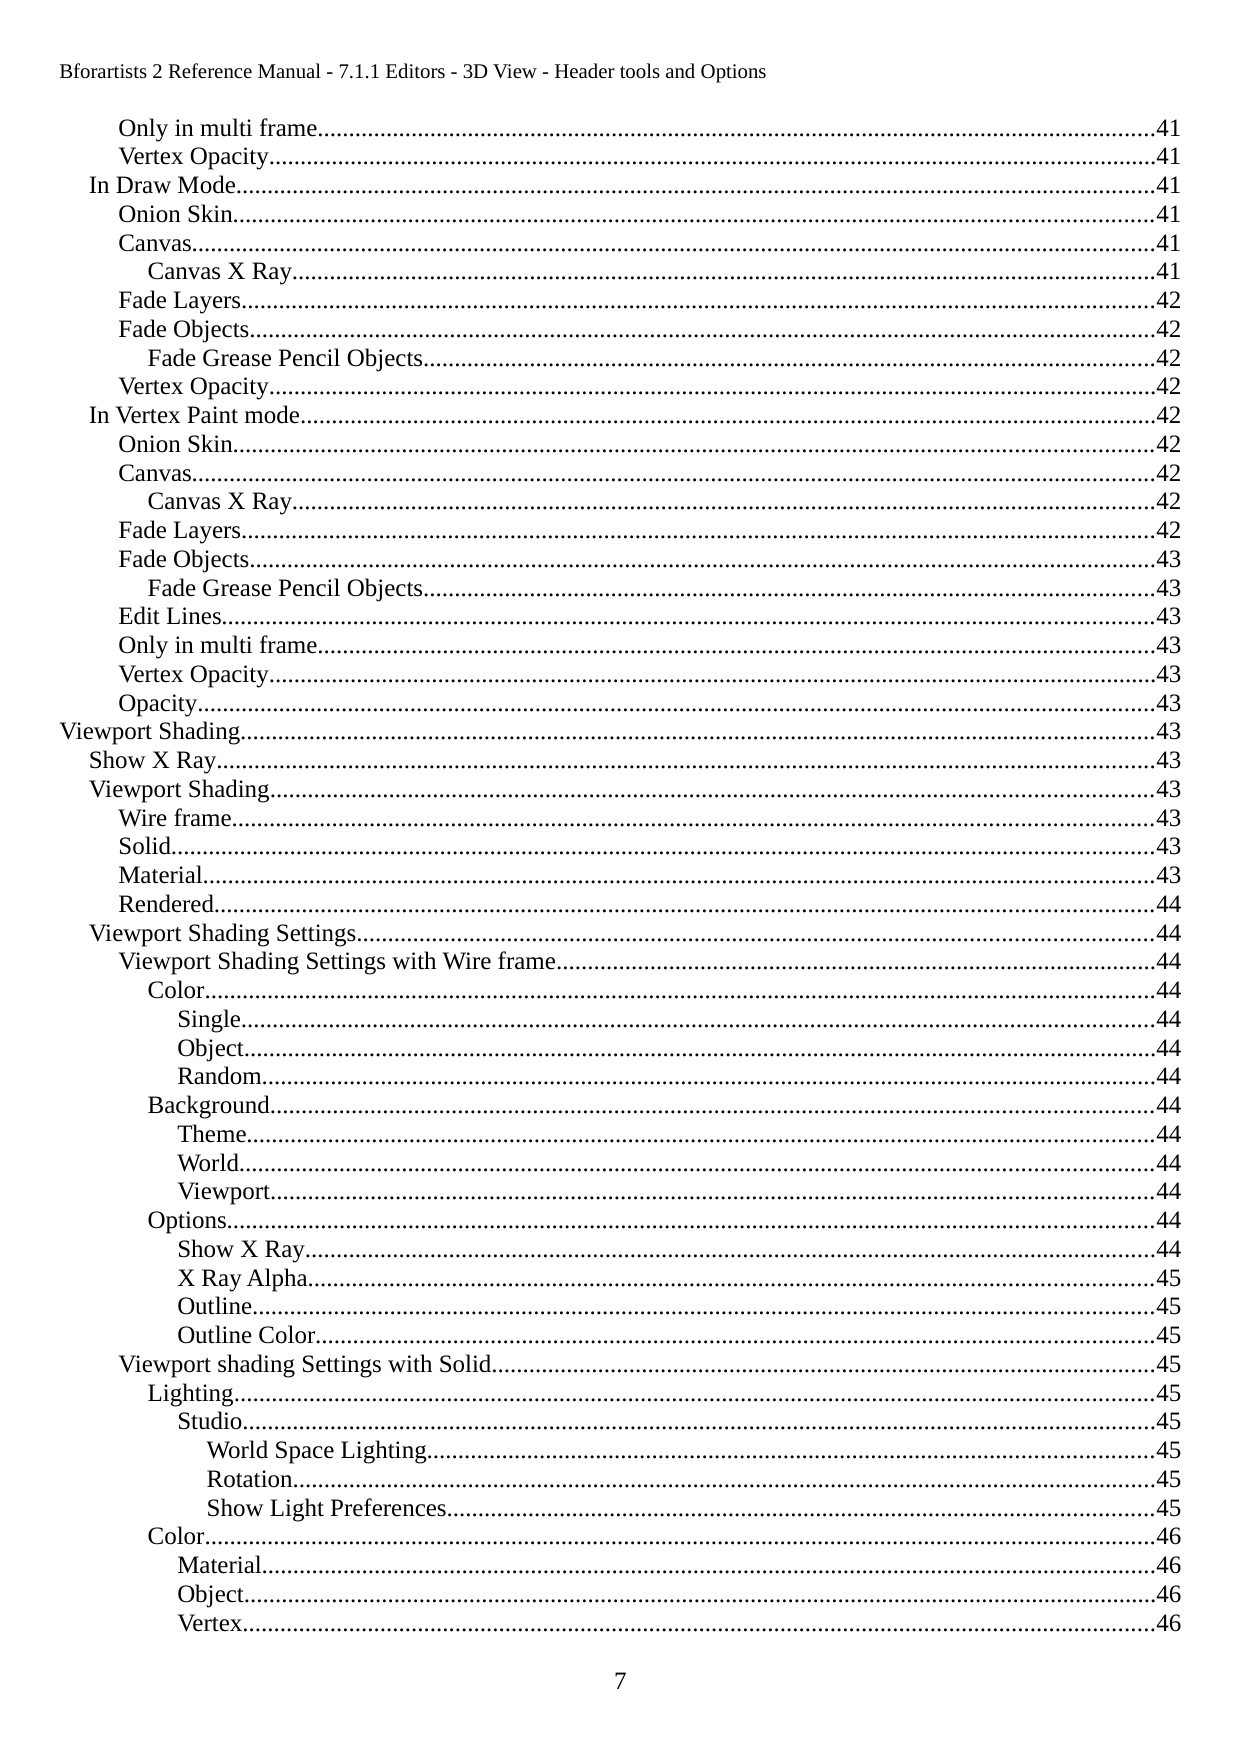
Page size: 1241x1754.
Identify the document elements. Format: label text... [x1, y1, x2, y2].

text Background 44 [147, 1090, 1181, 1119]
text Onion Skin 41 [118, 199, 1181, 228]
text Canvas X Ray 42 [147, 486, 1181, 515]
text Fade Objects 42 [118, 314, 1181, 343]
text Fade Objects 43 [118, 544, 1181, 573]
text Fade Grease Pencil Objects 43 [147, 573, 1181, 601]
text In Draw Mode 41 [88, 170, 1181, 199]
text Opacity 43 [118, 688, 1181, 716]
text Vertex Opacity 43 [118, 659, 1181, 688]
text Vertex Opacity 42 [118, 371, 1181, 400]
text Random 44 [177, 1061, 1181, 1090]
text Wire frame 43 [118, 803, 1181, 831]
text Color 46 [147, 1521, 1181, 1550]
text Fade Layers 42 [118, 515, 1181, 544]
text Outline Color 45 [177, 1320, 1181, 1349]
text Canvas X Ray 41 [147, 256, 1181, 285]
text World 44 [177, 1148, 1181, 1176]
text Material 46 [177, 1550, 1181, 1579]
text Options 44 [147, 1205, 1181, 1234]
text Rotation 45 [206, 1464, 1181, 1493]
text Studio 45 [177, 1406, 1181, 1435]
text Theme 44 [177, 1119, 1181, 1148]
text Vertex Opacity 41 [118, 141, 1181, 170]
text Viewport shading Settings with Solid 45 [118, 1349, 1181, 1378]
text Fade Layers 42 [118, 285, 1181, 314]
text In Vertex Paint mode 42 [88, 400, 1181, 429]
text Solid 43 [118, 831, 1181, 860]
text Rendered 44 [118, 889, 1181, 918]
text Viewport Shading Settings 44 [88, 918, 1181, 946]
text World Space Lighting 45 [206, 1435, 1181, 1464]
text Outline 45 [177, 1291, 1181, 1320]
text X Ray Alpha 45 [177, 1263, 1181, 1291]
text Show X Ray 43 [88, 745, 1181, 774]
text Only in multi frame 41 [118, 113, 1181, 141]
text Onion Skin 42 [118, 429, 1181, 458]
text Object 46 [177, 1579, 1181, 1608]
text Material 43 [118, 860, 1181, 889]
text Canvas 42 [118, 458, 1181, 486]
text Viewport Shading Settings with Wire frame 44 [118, 946, 1181, 975]
text Viewport 44 [177, 1176, 1181, 1205]
text Canvas 41 [118, 228, 1181, 256]
text Viewport Shading 43 [59, 716, 1181, 745]
text Vertex 46 [177, 1608, 1181, 1636]
text Color 44 [147, 975, 1181, 1004]
text Object 44 [177, 1033, 1181, 1061]
text Only in multi frame 43 [118, 630, 1181, 659]
text Viewport Shading 43 [88, 774, 1181, 803]
text Fade Grease Pencil Objects 42 [147, 343, 1181, 371]
text Show X Ray 44 [177, 1234, 1181, 1263]
text Lighting 45 [147, 1378, 1181, 1406]
text Edit Lines 43 [118, 601, 1181, 630]
text Single 44 [177, 1004, 1181, 1033]
text Show Light Preferences 45 [206, 1493, 1181, 1521]
